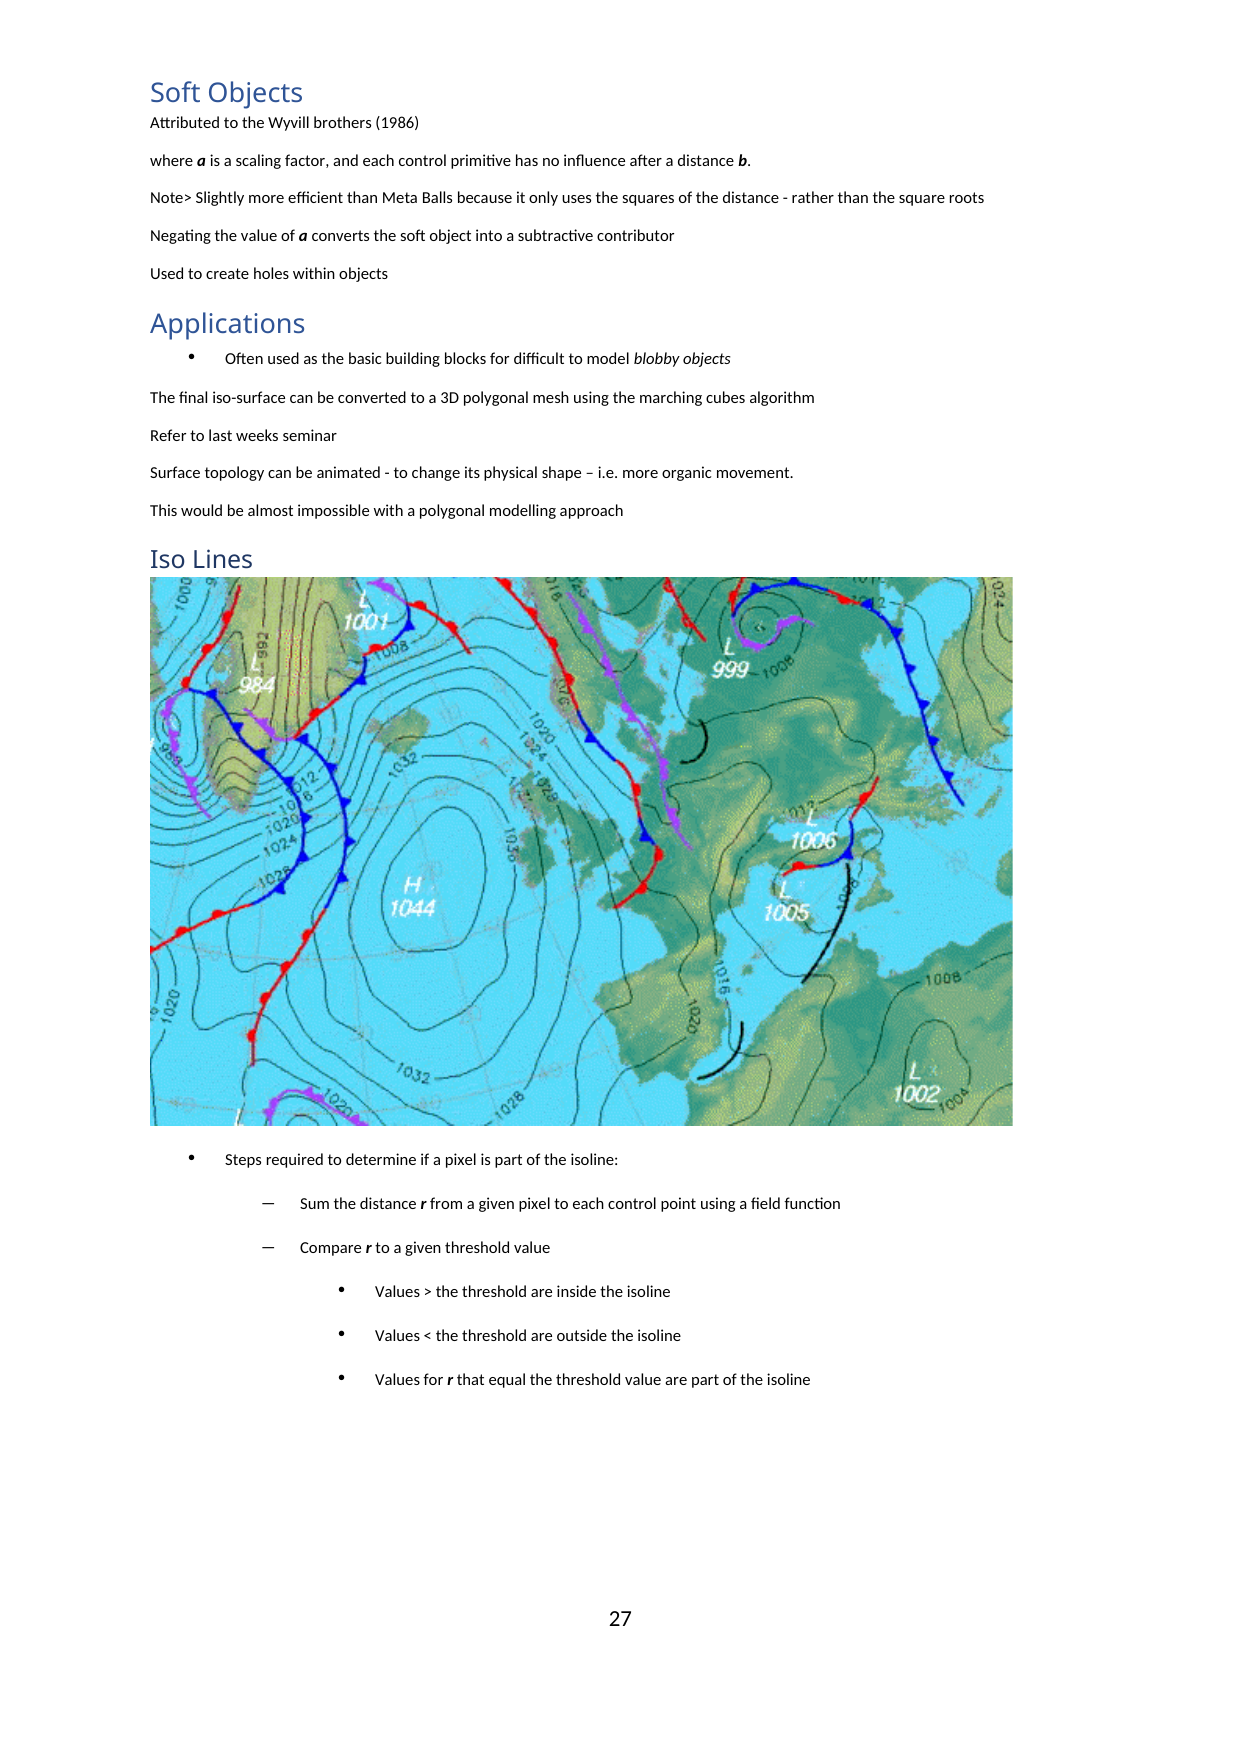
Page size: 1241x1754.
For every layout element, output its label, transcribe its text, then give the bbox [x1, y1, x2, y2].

text where a is a scaling factor, and each control primitive has no influence after a distance b. [150, 150, 1090, 170]
text Refer to last weeks seminar [150, 425, 1090, 445]
list Values < the threshold are outside the isoline [337, 1320, 1090, 1346]
list Values for r that equal the threshold value are part of the isoline [337, 1364, 1090, 1390]
text Surface topology can be animated - to change its physical shape – i.e. more organic movement. [150, 463, 1090, 483]
text Used to create holes within objects [150, 263, 1090, 283]
text Note> Slightly more efficient than Meta Balls because it only uses the squares of the distance - rather than the square roots [150, 187, 1090, 208]
list Values > the threshold are inside the isoline [337, 1276, 1090, 1302]
list Steps required to determine if a pixel is part of the isoline: [187, 1144, 1090, 1170]
subtitle Iso Lines [150, 542, 1090, 576]
list Sum the distance r from a given pixel to each control point using a field function [262, 1188, 1090, 1214]
list Often used as the basic building blocks for difficult to model blobby objects [187, 343, 1090, 369]
text Negating the value of a converts the soft object into a subtractive contributor [150, 225, 1090, 246]
subtitle Soft Objects [150, 74, 1090, 111]
subtitle Applications [150, 305, 1090, 342]
text Attributed to the Wyvill brothers (1986) [150, 112, 1090, 132]
text The final iso-surface can be converted to a 3D polygonal mesh using the marching cubes algorithm [150, 387, 1090, 407]
text This would be almost impossible with a polygonal modelling approach [150, 500, 1090, 521]
list Compare r to a given threshold value [262, 1232, 1090, 1258]
